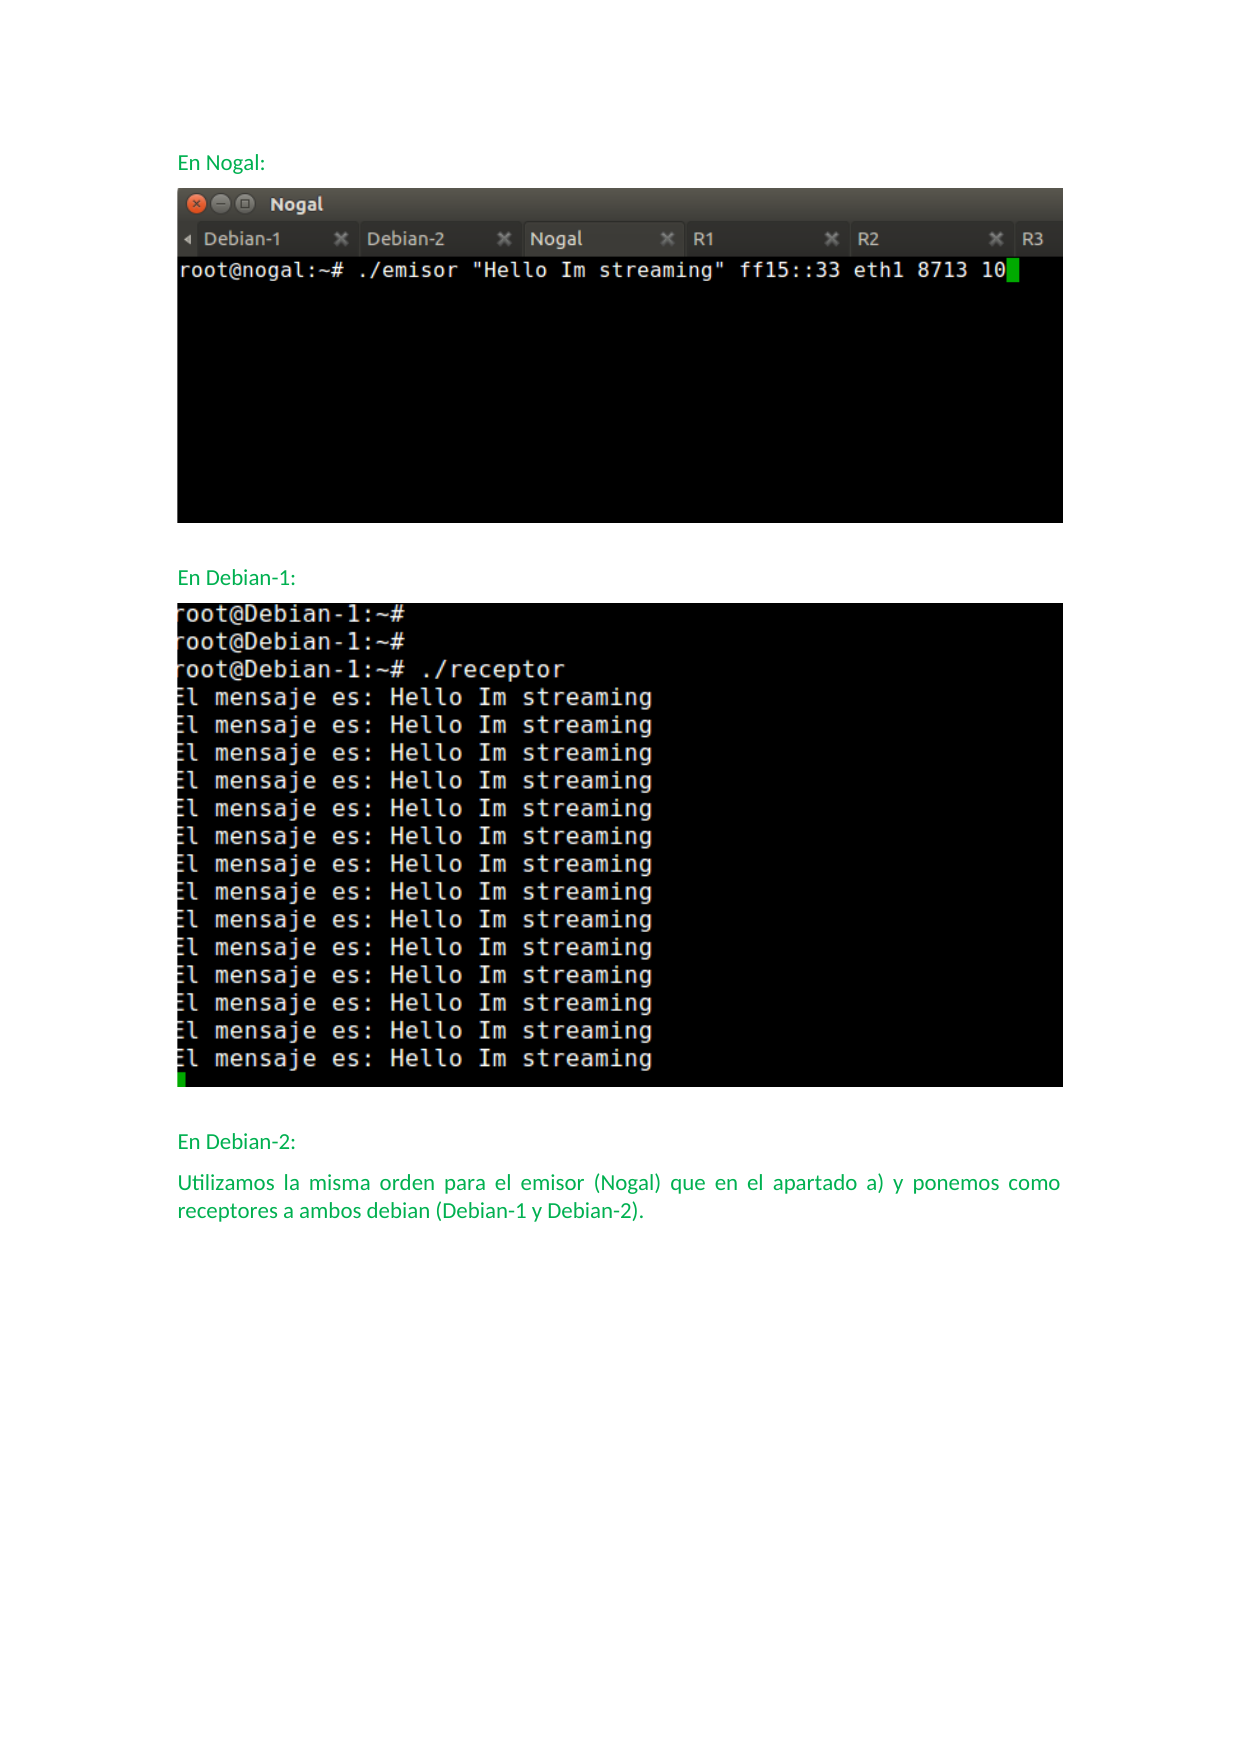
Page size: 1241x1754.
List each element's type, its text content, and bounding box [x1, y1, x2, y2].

text Utilizamos la misma orden para el emisor (Nogal) que en el apartado a) y ponemos como receptores a ambos debian (Debian-1 y Debian-2). [177, 1168, 1063, 1224]
text En Debian-2: [177, 1127, 1063, 1156]
picture [177, 603, 1063, 1087]
picture [177, 188, 1063, 523]
text En Nogal: [177, 148, 1063, 176]
text En Debian-1: [177, 563, 1063, 591]
